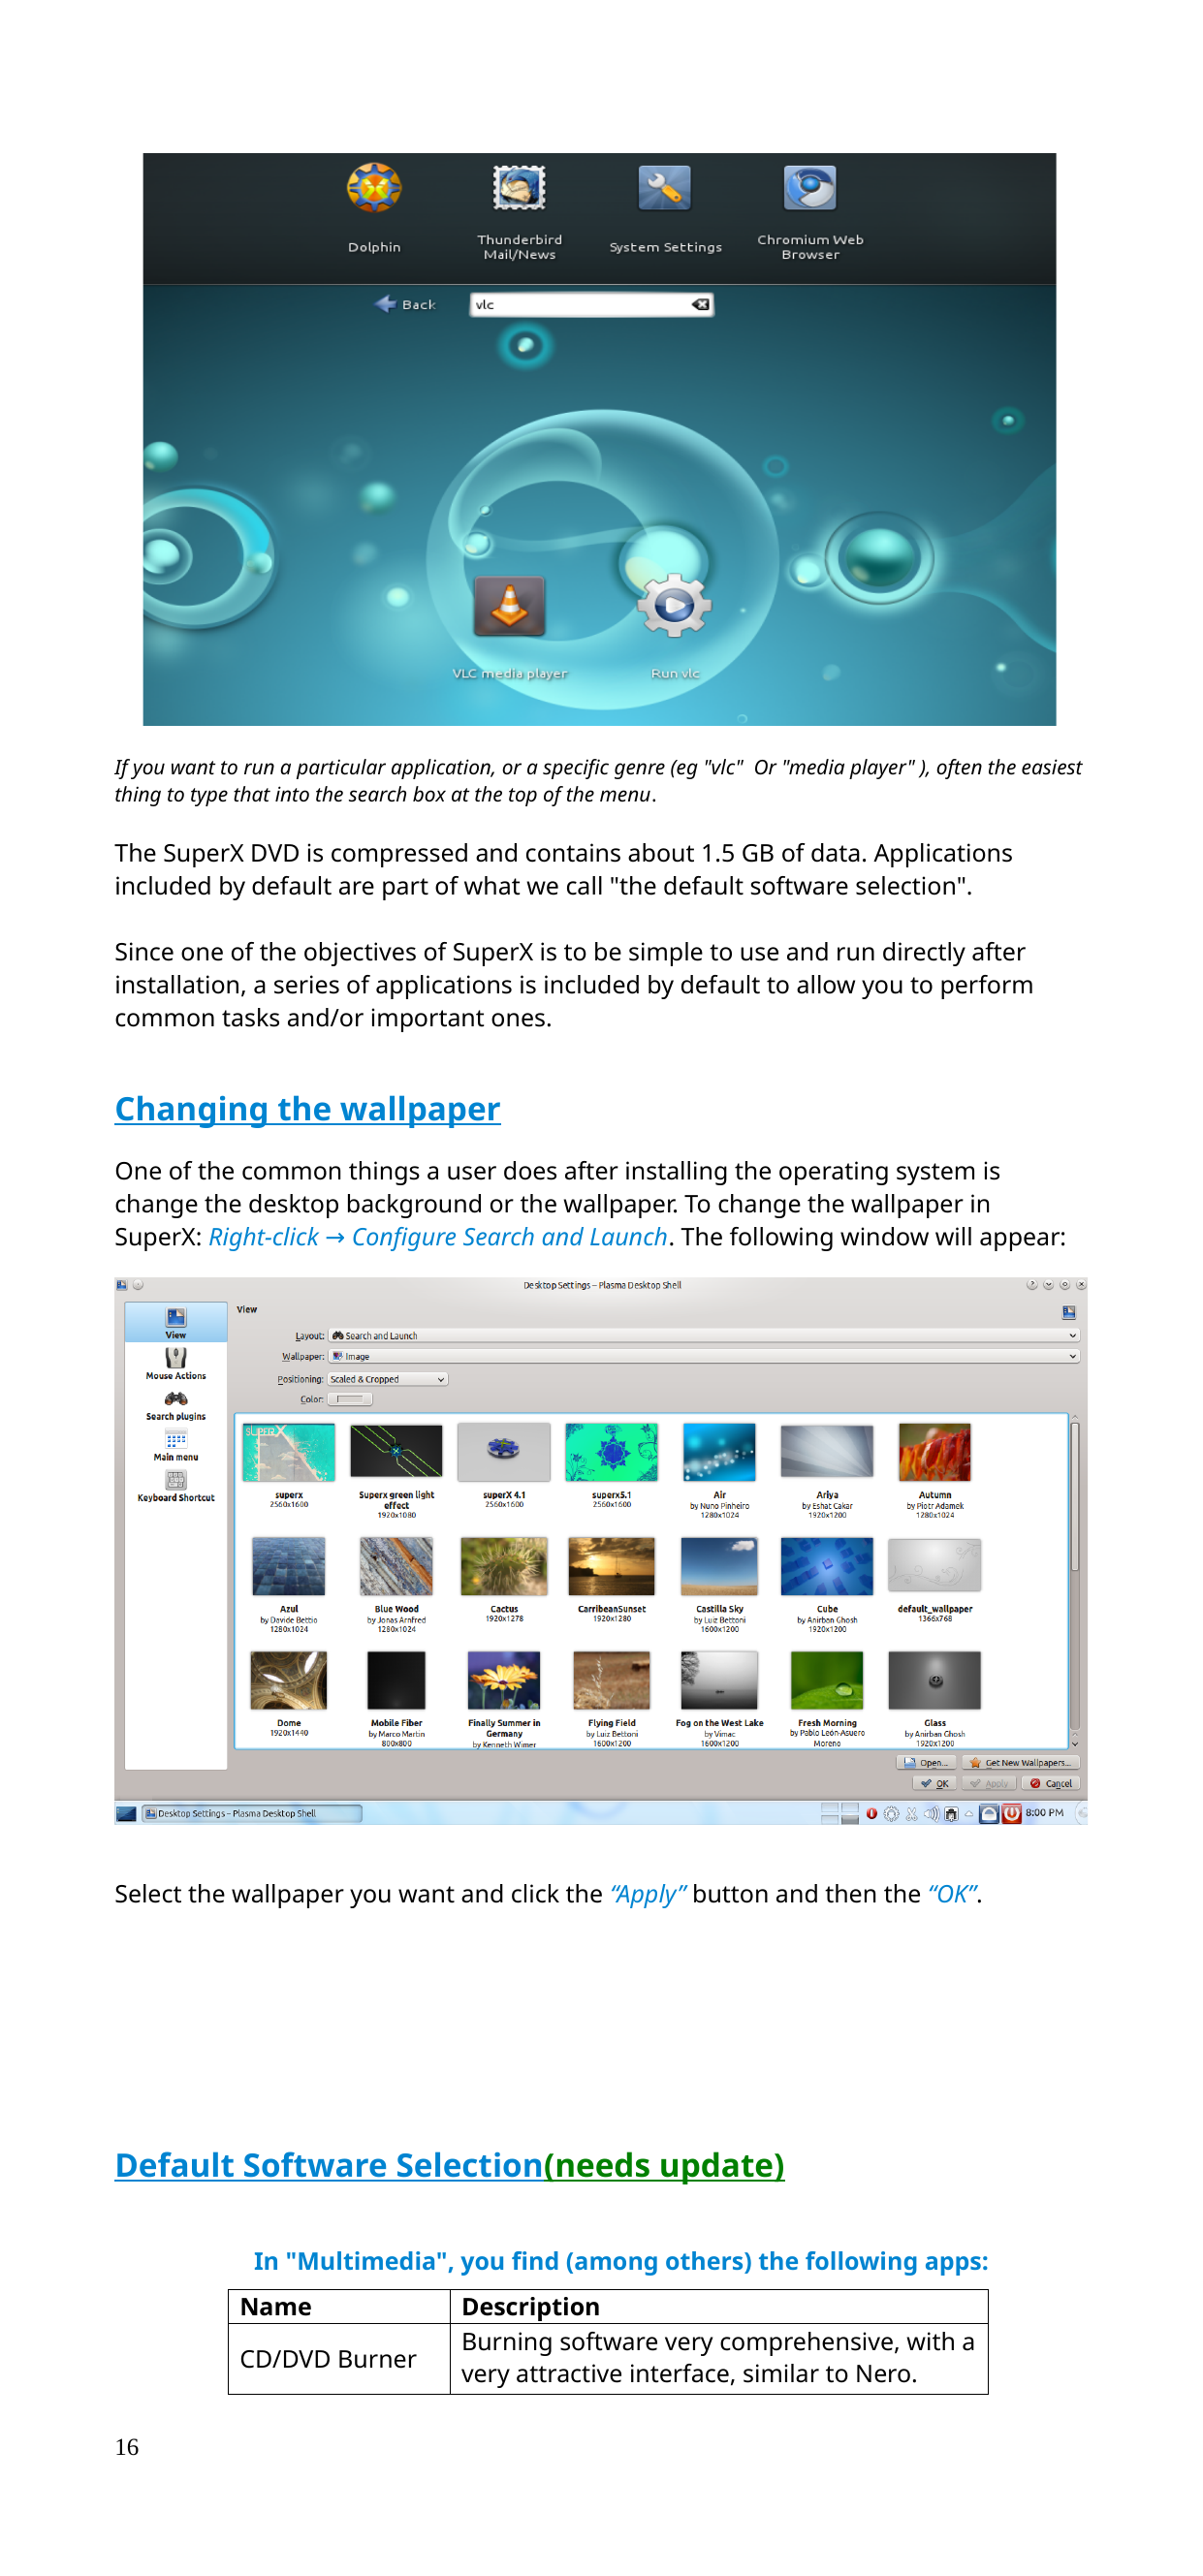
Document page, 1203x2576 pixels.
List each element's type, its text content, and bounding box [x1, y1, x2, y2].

text Default Software Selection(needs update) [114, 2142, 1088, 2186]
text Select the wallpaper you want and click the “Apply” button and then the “OK”. [114, 1876, 1088, 1909]
text In "Multimedia", you find (among others) the following apps: [254, 2245, 1088, 2278]
text One of the common things a user does after installing the operating system is change the desktop background or the wallpaper. To change the wallpaper in SuperX: Right-click → Configure Search and Launch. The following window will appear: [114, 1154, 1088, 1253]
text Changing the wallpaper [114, 1086, 1088, 1130]
table_cell Burning software very comprehensive, with a very attractive interface, similar to Nero. [451, 2324, 988, 2393]
table_header Name [229, 2290, 450, 2323]
table_cell CD/DVD Burner [229, 2324, 450, 2393]
picture [142, 153, 1057, 726]
text The SuperX DVD is compressed and contains about 1.5 GB of data. Applications included by default are part of what we call "the default software selection". [114, 835, 1088, 902]
picture [114, 1277, 1089, 1825]
text If you want to run a particular application, or a specific genre (eg "vlc" Or "media player" ), often the easiest thing to type that into the search box at the top of the menu. [114, 753, 1088, 808]
table_header Description [451, 2290, 988, 2323]
text Since one of the objectives of SuperX is to be simple to use and run directly after installation, a series of applications is included by default to allow you to perform common tasks and/or important ones. [114, 934, 1088, 1034]
